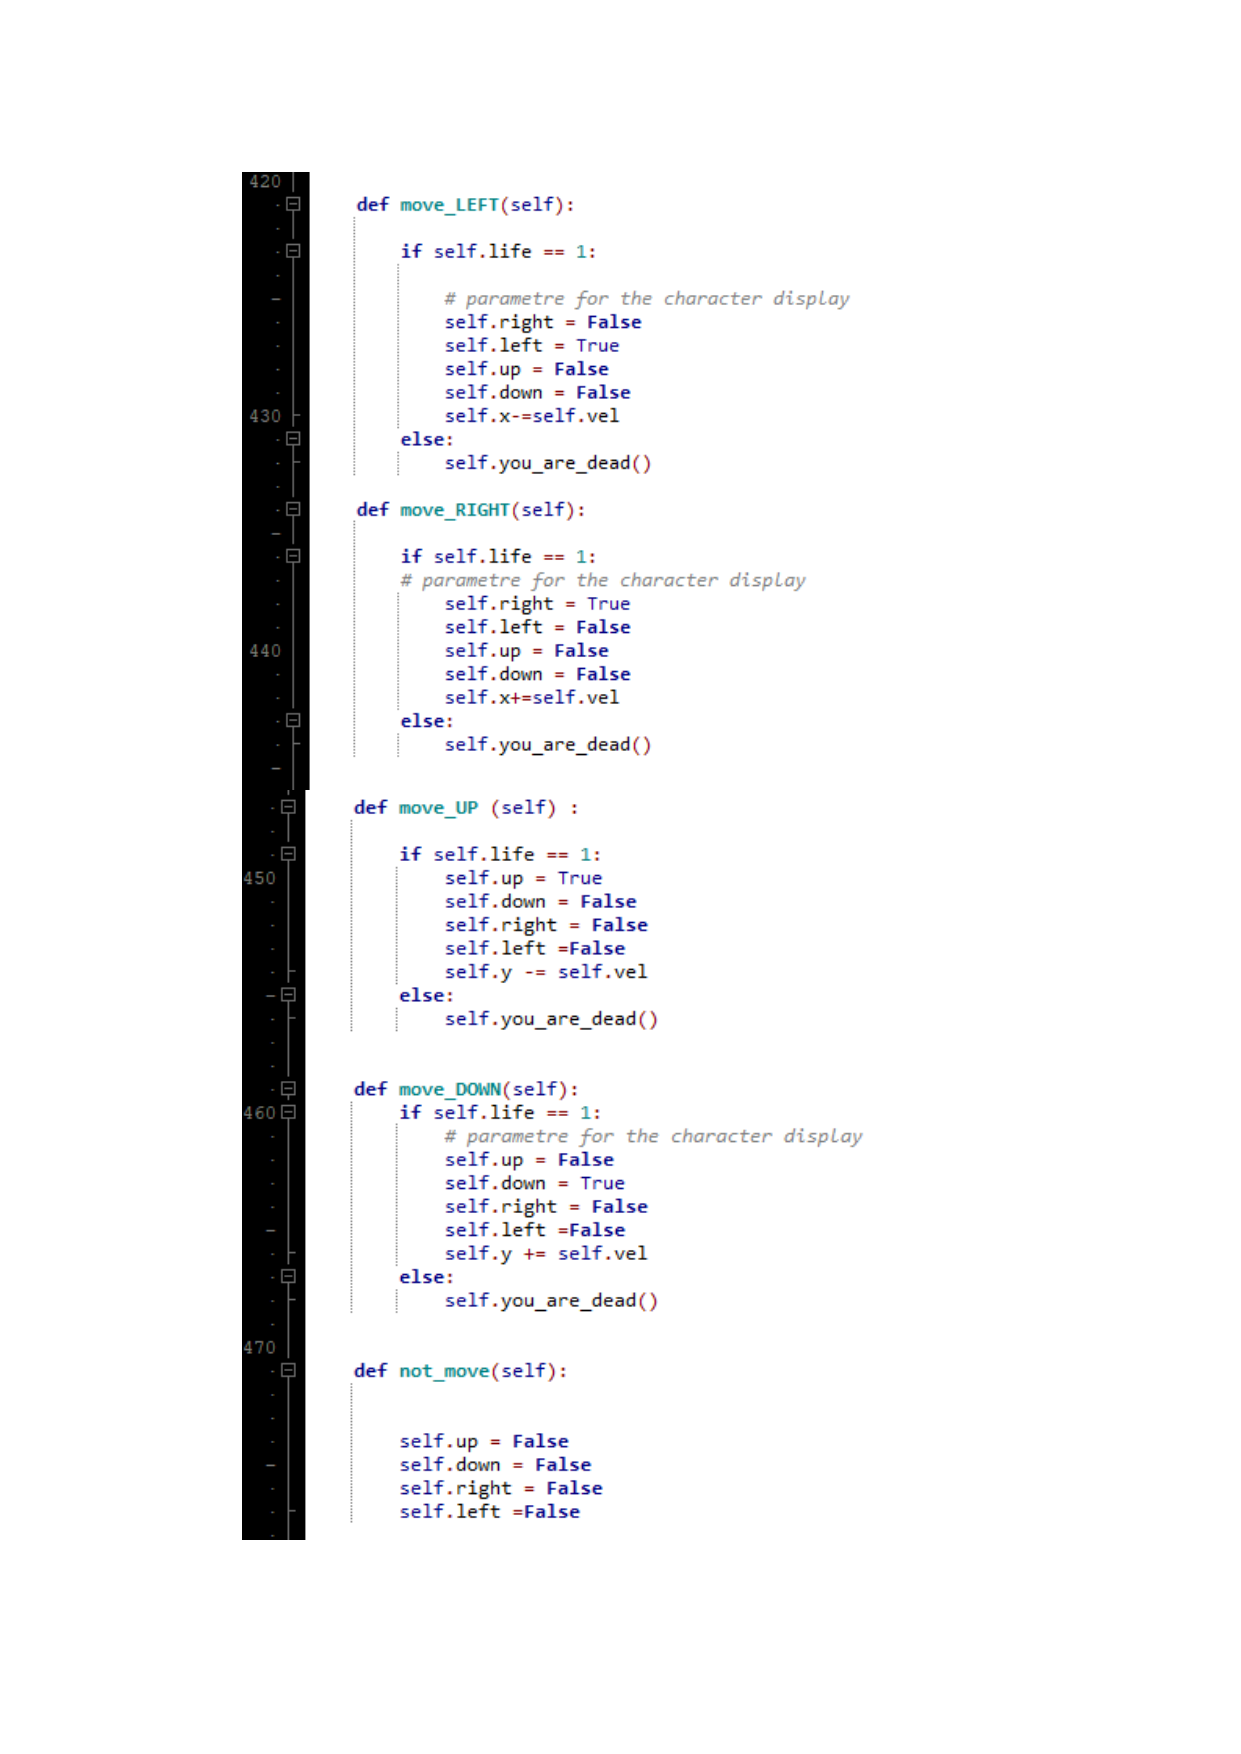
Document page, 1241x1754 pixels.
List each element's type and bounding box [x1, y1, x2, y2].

picture [242, 172, 915, 1540]
